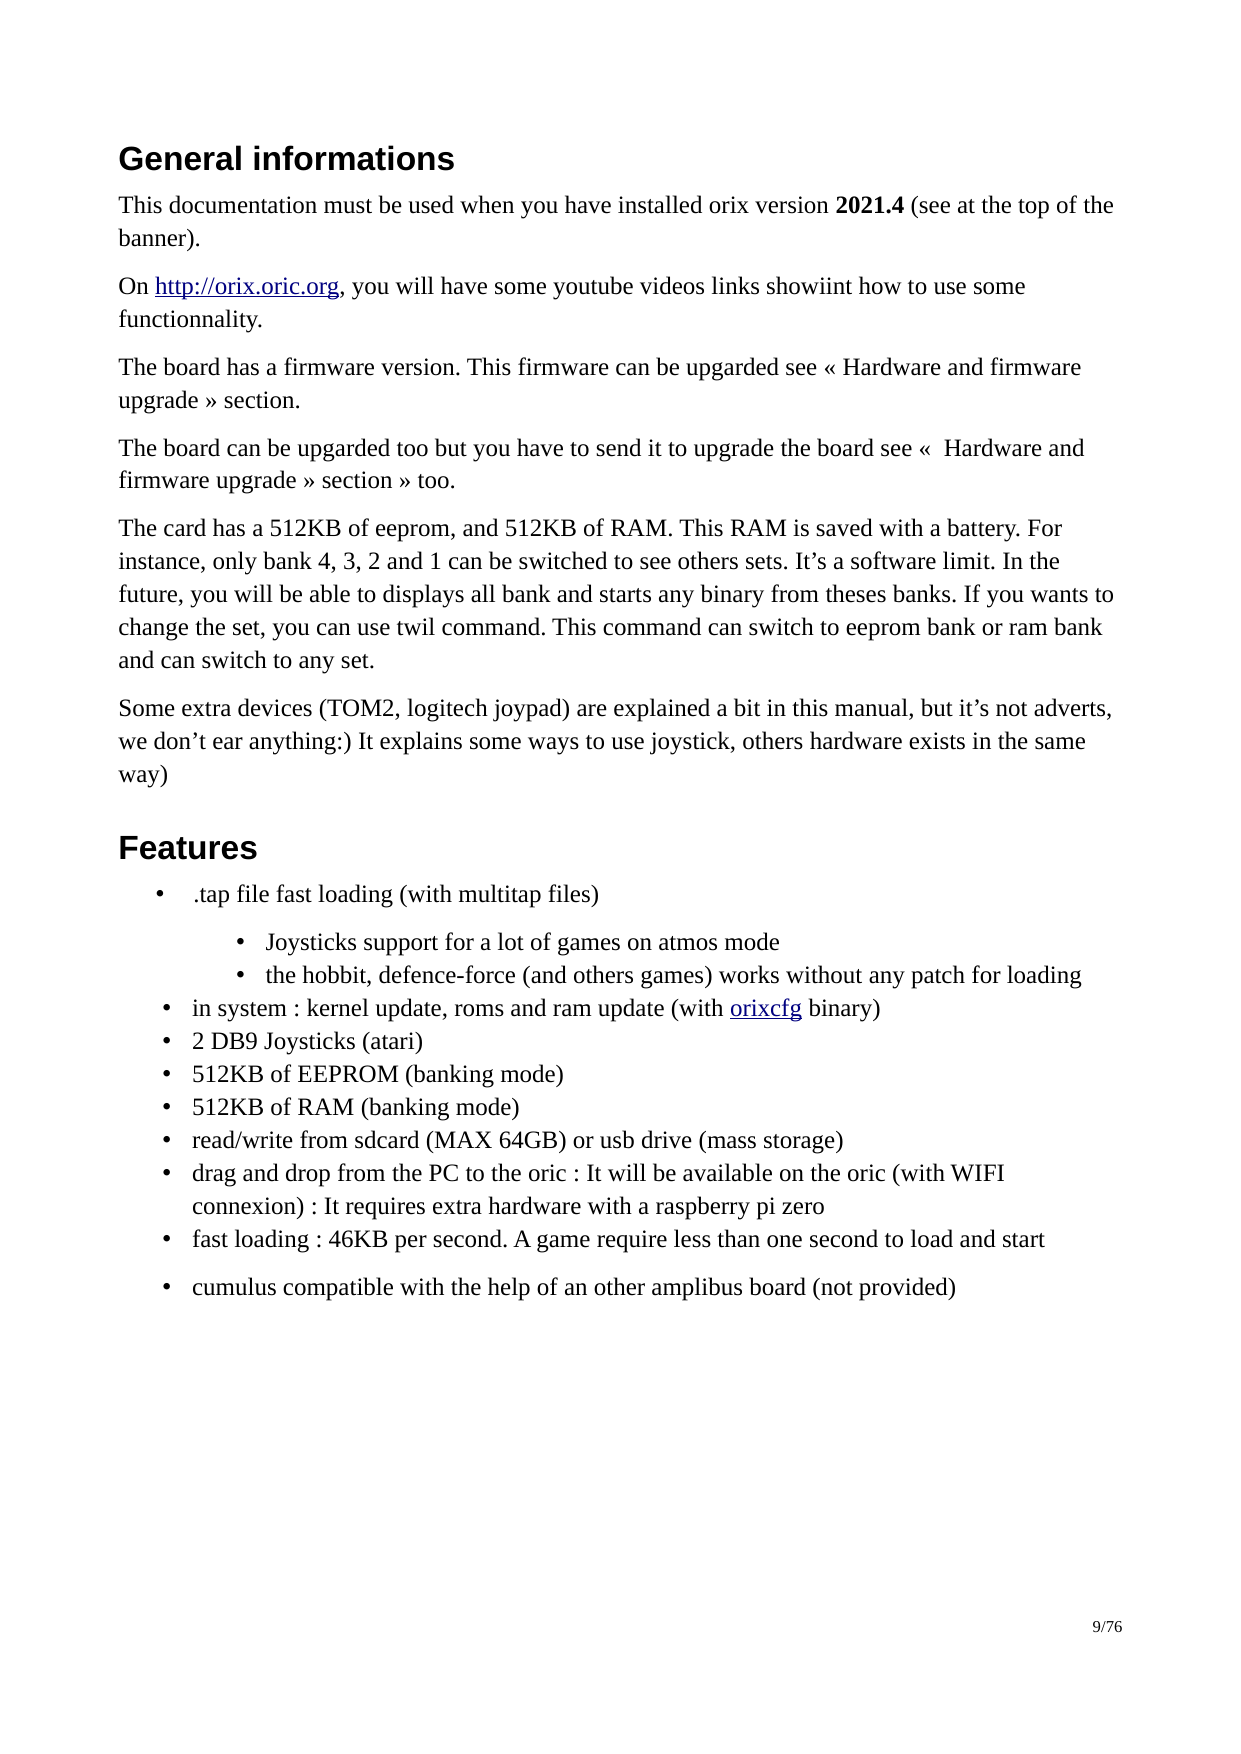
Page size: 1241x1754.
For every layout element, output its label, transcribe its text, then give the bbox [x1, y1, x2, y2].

text The card has a 512KB of eeprom, and 512KB of RAM. This RAM is saved with a battery. For instance, only bank 4, 3, 2 and 1 can be switched to see others sets. It’s a software limit. In the future, you will be able to displays all bank and starts any binary from theses banks. If you wants to change the set, you can use twil command. This command can switch to eeprom bank or ram bank and can switch to any set. [118, 513, 1122, 674]
list in system : kernel update, roms and ram update (with orixcfg binary) [162, 993, 1122, 1022]
text On http://orix.oric.org, you will have some youtube videos links showiint how to use some functionnality. [118, 271, 1122, 333]
list 512KB of RAM (banking mode) [162, 1092, 1122, 1121]
text This documentation must be used when you have installed orix version 2021.4 (see at the top of the banner). [118, 190, 1122, 252]
list 512KB of EEPROM (banking mode) [162, 1059, 1122, 1088]
list read/write from sdcard (MAX 64GB) or usb drive (mass storage) [162, 1125, 1122, 1154]
list drag and drop from the PC to the oric : It will be available on the oric (with WIFI connexion) : It requires extra hardware with a raspberry pi zero [162, 1158, 1122, 1220]
subtitle Features [118, 828, 1122, 867]
text Some extra devices (TOM2, logitech joypad) are explained a bit in this manual, but it’s not adverts, we don’t ear anything:) It explains some ways to use joystick, others hardware exists in the same way) [118, 693, 1122, 788]
list .tap file fast loading (with multitap files) [156, 879, 1122, 908]
list 2 DB9 Joysticks (atari) [162, 1026, 1122, 1055]
list Joysticks support for a lot of games on atmos mode [236, 927, 1122, 956]
list fast loading : 46KB per second. A game require less than one second to load and start [162, 1224, 1122, 1253]
list the hobbit, defence-force (and others games) works without any patch for loading [236, 960, 1122, 989]
subtitle General informations [118, 139, 1122, 178]
text The board can be upgarded too but you have to send it to upgrade the board see « Hardware and firmware upgrade » section » too. [118, 433, 1122, 494]
list cumulus compatible with the help of an other amplibus board (not provided) [162, 1272, 1122, 1301]
text The board has a firmware version. This firmware can be upgarded see « Hardware and firmware upgrade » section. [118, 352, 1122, 413]
